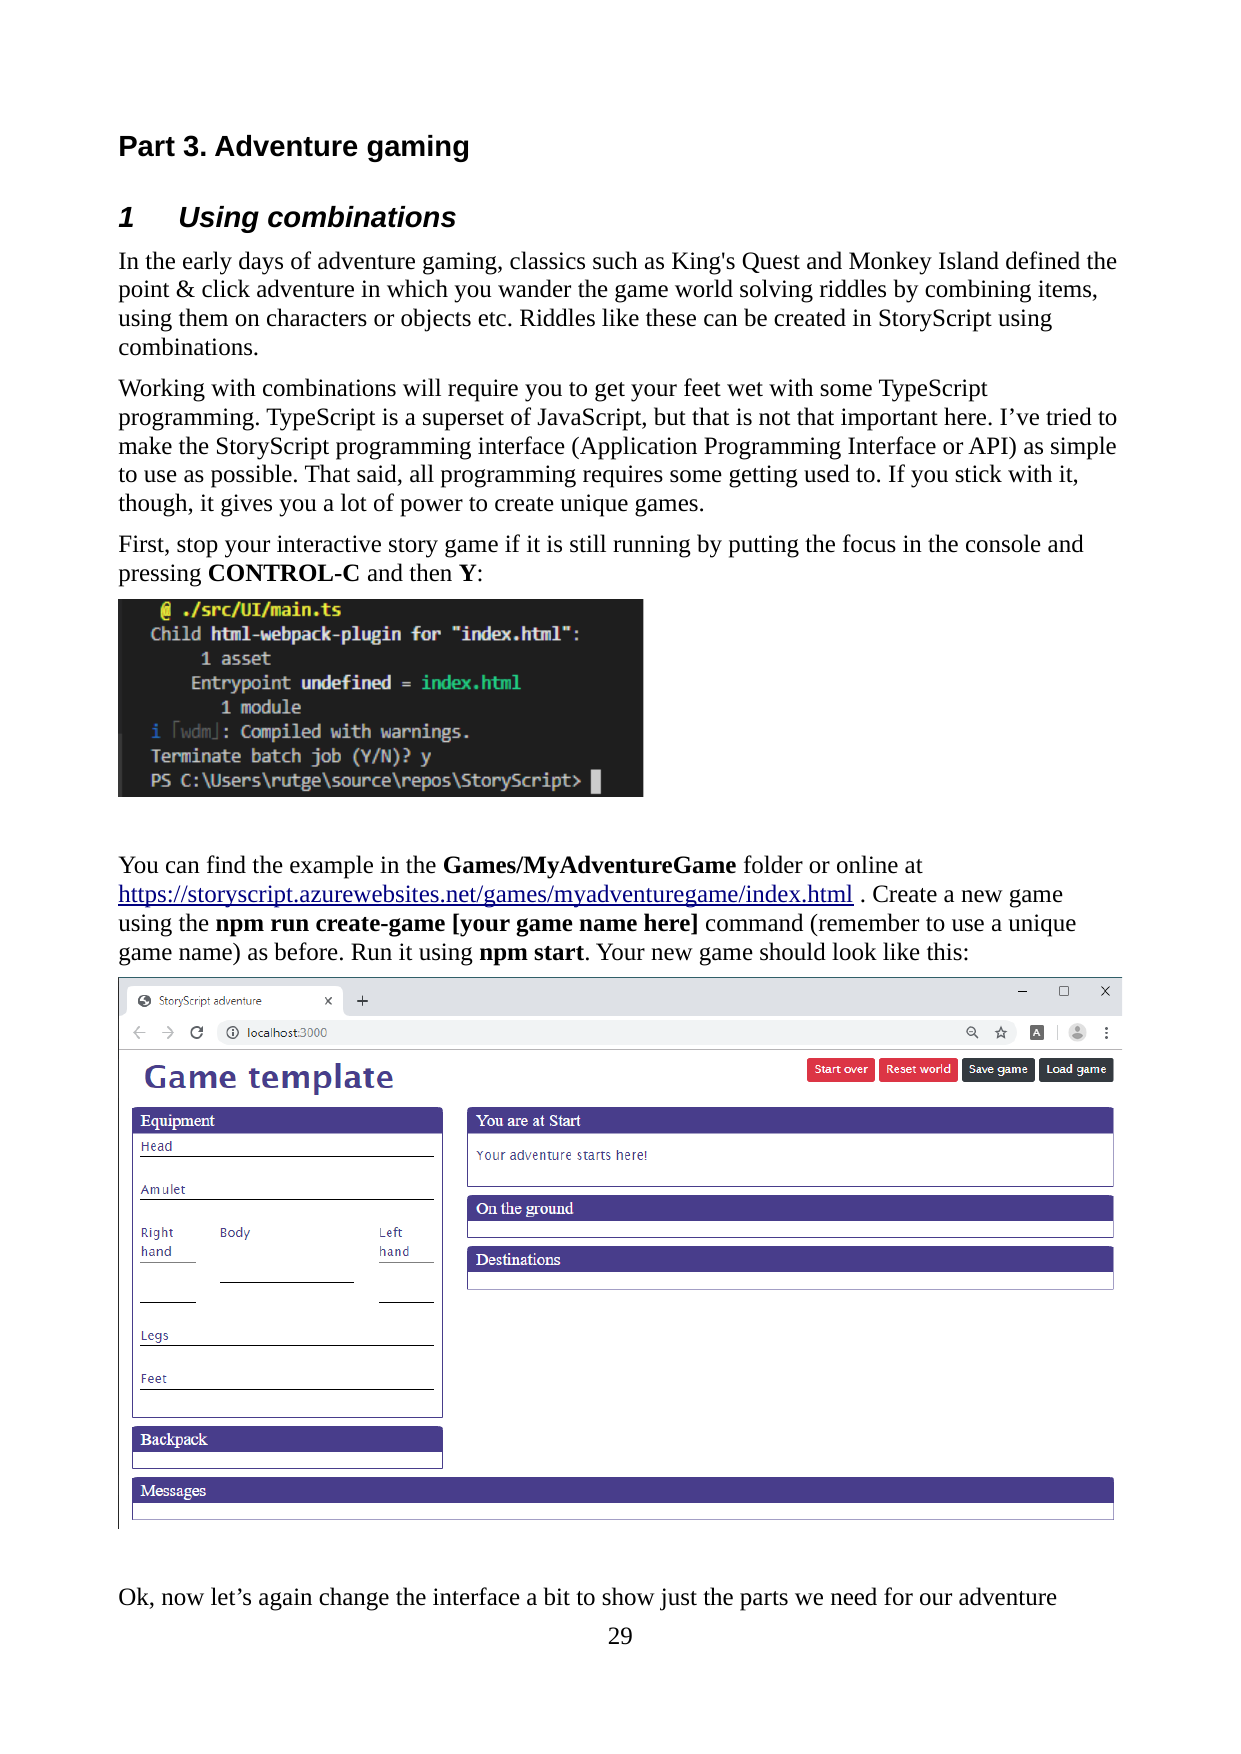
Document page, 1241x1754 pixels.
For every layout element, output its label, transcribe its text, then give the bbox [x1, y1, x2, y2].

text In the early days of adventure gaming, classics such as King's Quest and Monkey Island defined the point & click adventure in which you wander the game world solving riddles by combining items, using them on characters or objects etc. Riddles like these can be created in StoryScript using combinations. [118, 246, 1122, 361]
text First, stop your interactive story game if it is still running by putting the focus in the console and pressing CONTROL-C and then Y: [118, 529, 1122, 587]
subtitle Using combinations [118, 200, 1122, 233]
text Working with combinations will require you to get your feet wet with some TypeScript programming. TypeScript is a superset of JavaScript, but that is not that important here. I’ve tried to make the StoryScript programming interface (Application Programming Interface or API) as simple to use as possible. That said, all programming requires some getting used to. If you stick with it, though, it gives you a lot of power to create unique games. [118, 373, 1122, 517]
text Ok, now let’s again change the interface a bit to show just the parts we need for our adventure [118, 1582, 1122, 1611]
text You can find the example in the Games/MyAdventureGame folder or online at https://storyscript.azurewebsites.net/games/myadventuregame/index.html . Create a new game using the npm run create-game [your game name here] command (remember to use a unique game name) as before. Run it using npm start. Your new game should look like this: [118, 850, 1122, 965]
subtitle Part 3. Adventure gaming [118, 129, 1122, 162]
